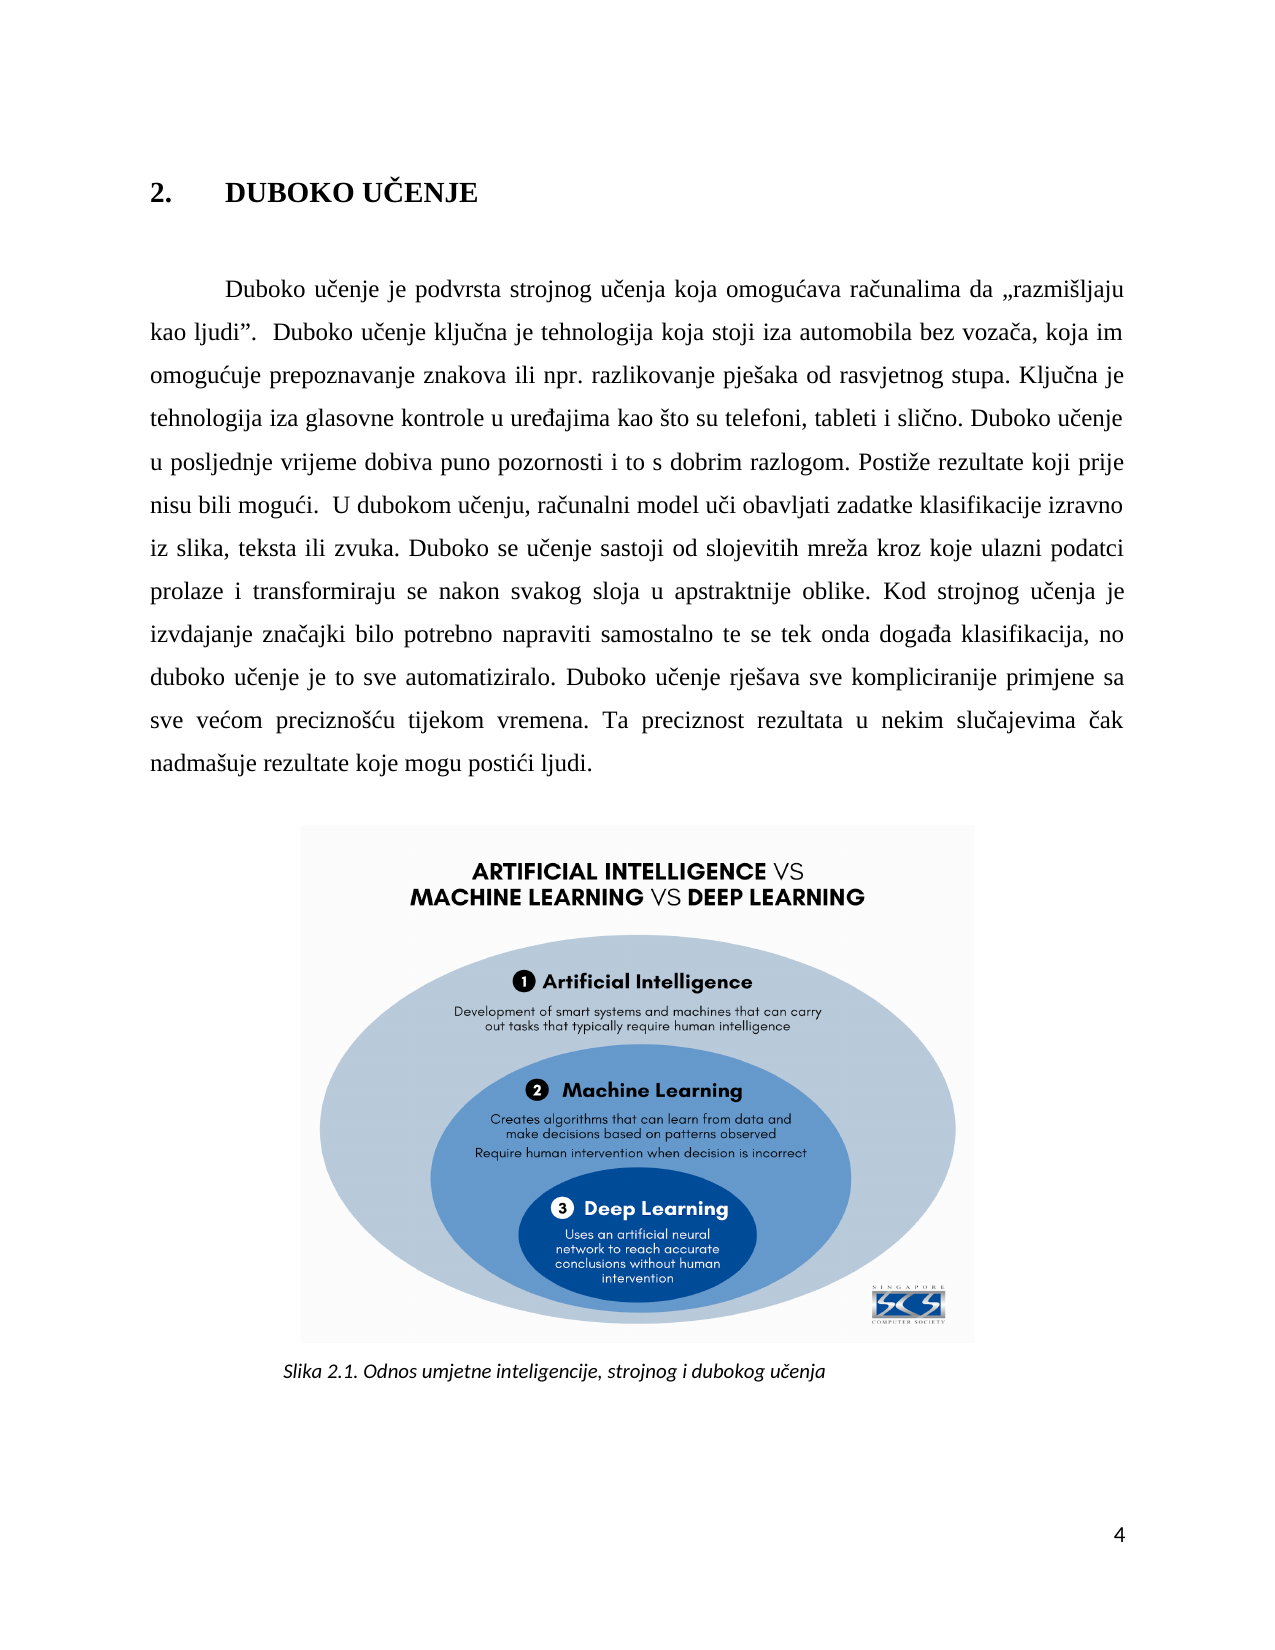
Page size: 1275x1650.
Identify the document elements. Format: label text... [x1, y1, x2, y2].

text Slika 2.1. Odnos umjetne inteligencije, strojnog i dubokog učenja [283, 825, 992, 1384]
picture [300, 825, 975, 1343]
subtitle 2. DUBOKO UČENJE [150, 175, 1125, 208]
text Duboko učenje je podvrsta strojnog učenja koja omogućava računalima da „razmišljaju kao ljudi”. Duboko učenje ključna je tehnologija koja stoji iza automobila bez vozača, koja im omogućuje prepoznavanje znakova ili npr. razlikovanje pješaka od rasvjetnog stupa. Ključna je tehnologija iza glasovne kontrole u uređajima kao što su telefoni, tableti i slično. Duboko učenje u posljednje vrijeme dobiva puno pozornosti i to s dobrim razlogom. Postiže rezultate koji prije nisu bili mogući. U dubokom učenju, računalni model uči obavljati zadatke klasifikacije izravno iz slika, teksta ili zvuka. Duboko se učenje sastoji od slojevitih mreža kroz koje ulazni podatci prolaze i transformiraju se nakon svakog sloja u apstraktnije oblike. Kod strojnog učenja je izvdajanje značajki bilo potrebno napraviti samostalno te se tek onda događa klasifikacija, no duboko učenje je to sve automatiziralo. Duboko učenje rješava sve kompliciranije primjene sa sve većom preciznošću tijekom vremena. Ta preciznost rezultata u nekim slučajevima čak nadmašuje rezultate koje mogu postići ljudi. [150, 274, 1125, 777]
